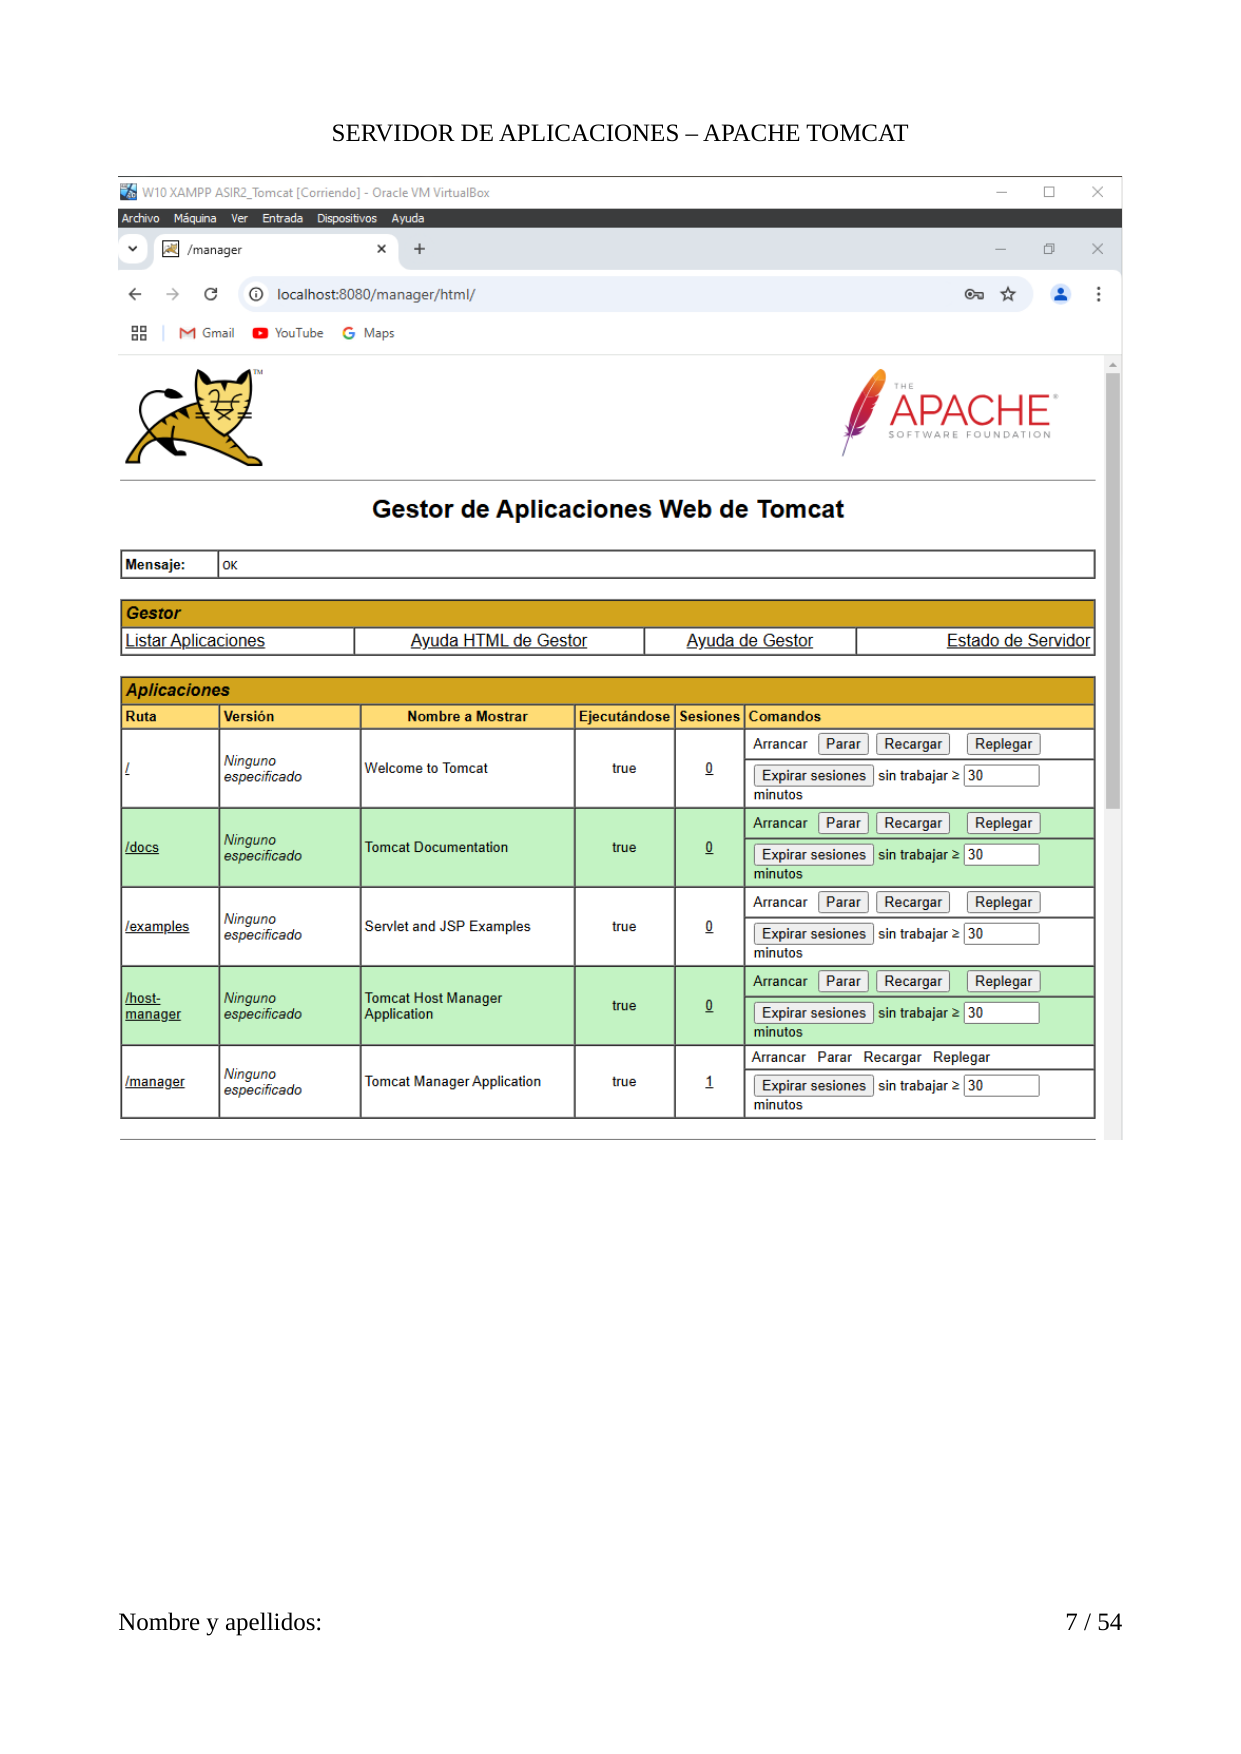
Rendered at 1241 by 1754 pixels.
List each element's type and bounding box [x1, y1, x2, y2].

picture [118, 176, 1123, 1140]
